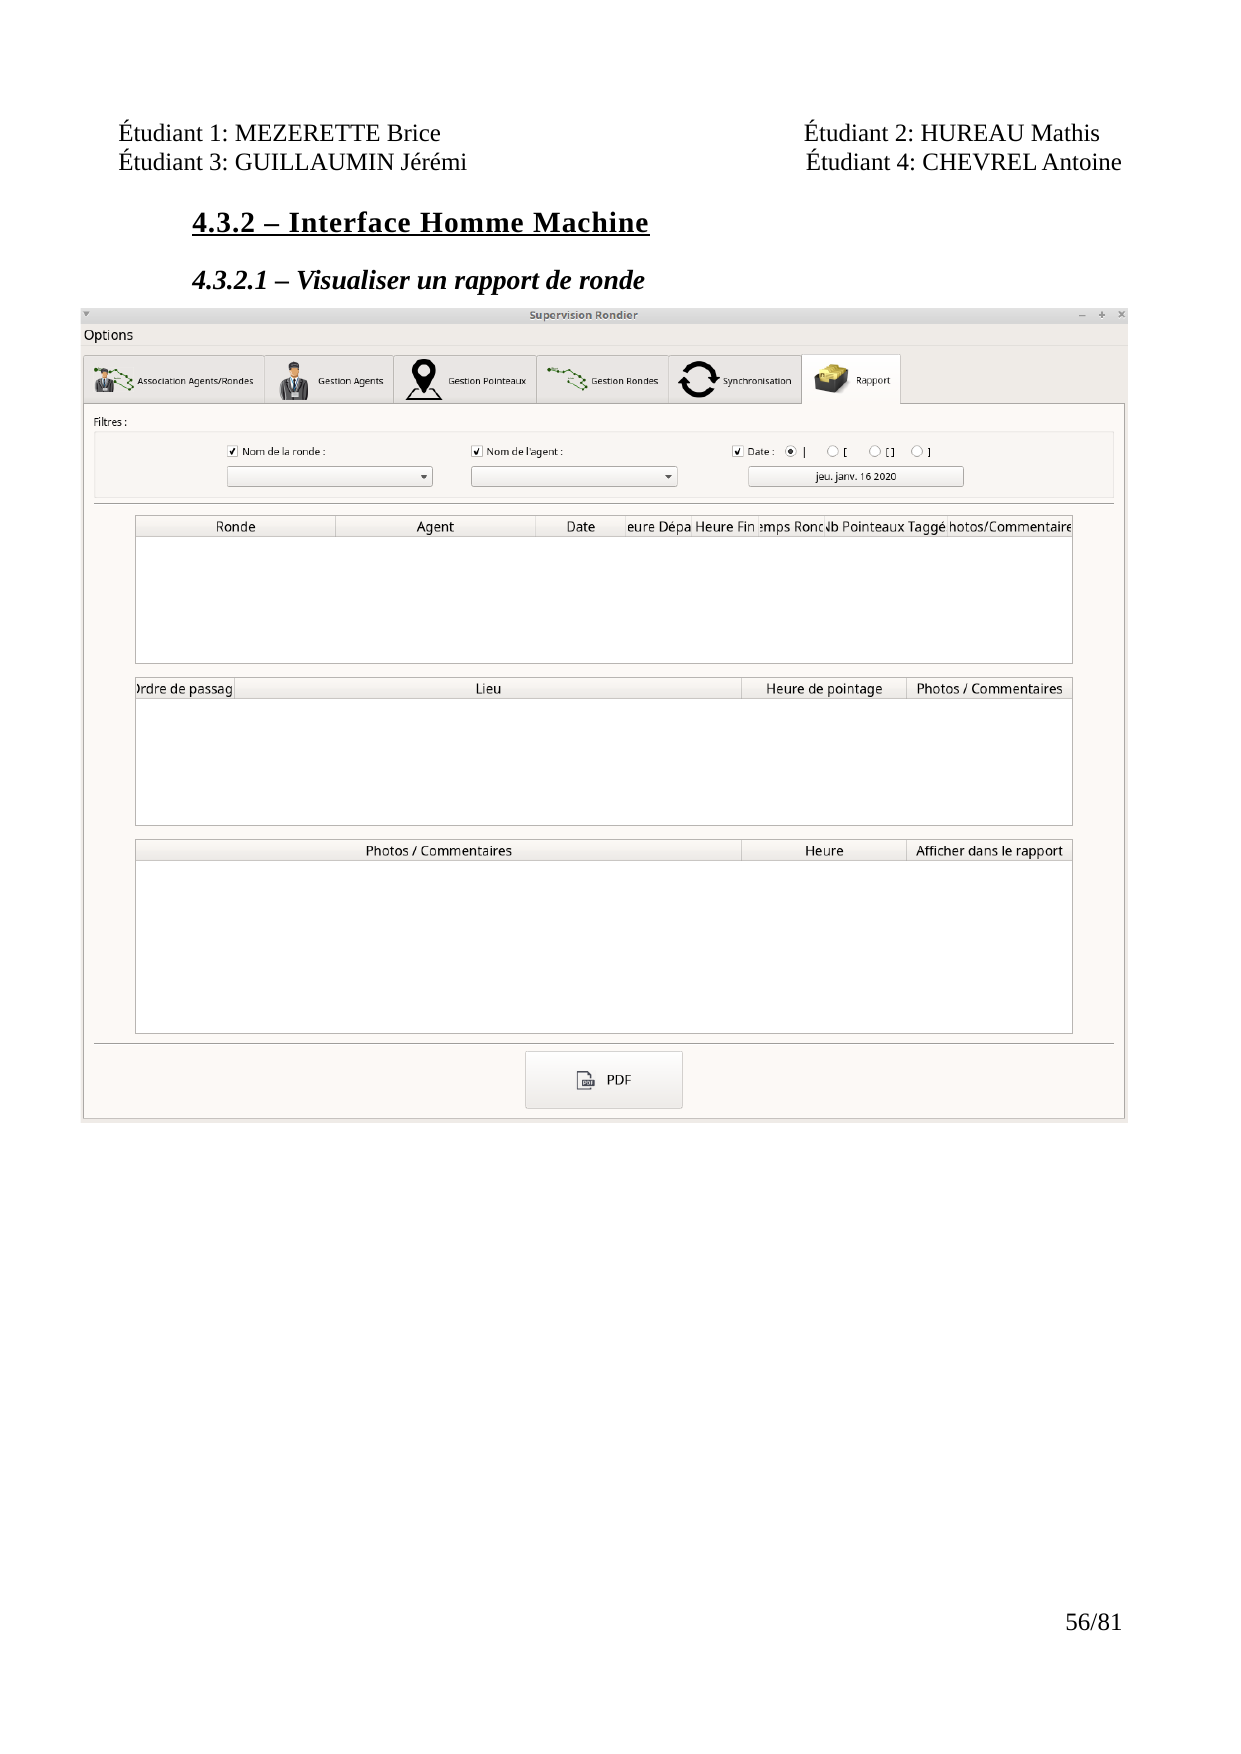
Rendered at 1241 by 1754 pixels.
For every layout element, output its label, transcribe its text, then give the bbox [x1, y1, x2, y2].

subtitle 4.3.2 – Interface Homme Machine [118, 205, 1122, 239]
subtitle 4.3.2.1 – Visualiser un rapport de ronde [118, 264, 1122, 296]
picture [80, 308, 1128, 1123]
